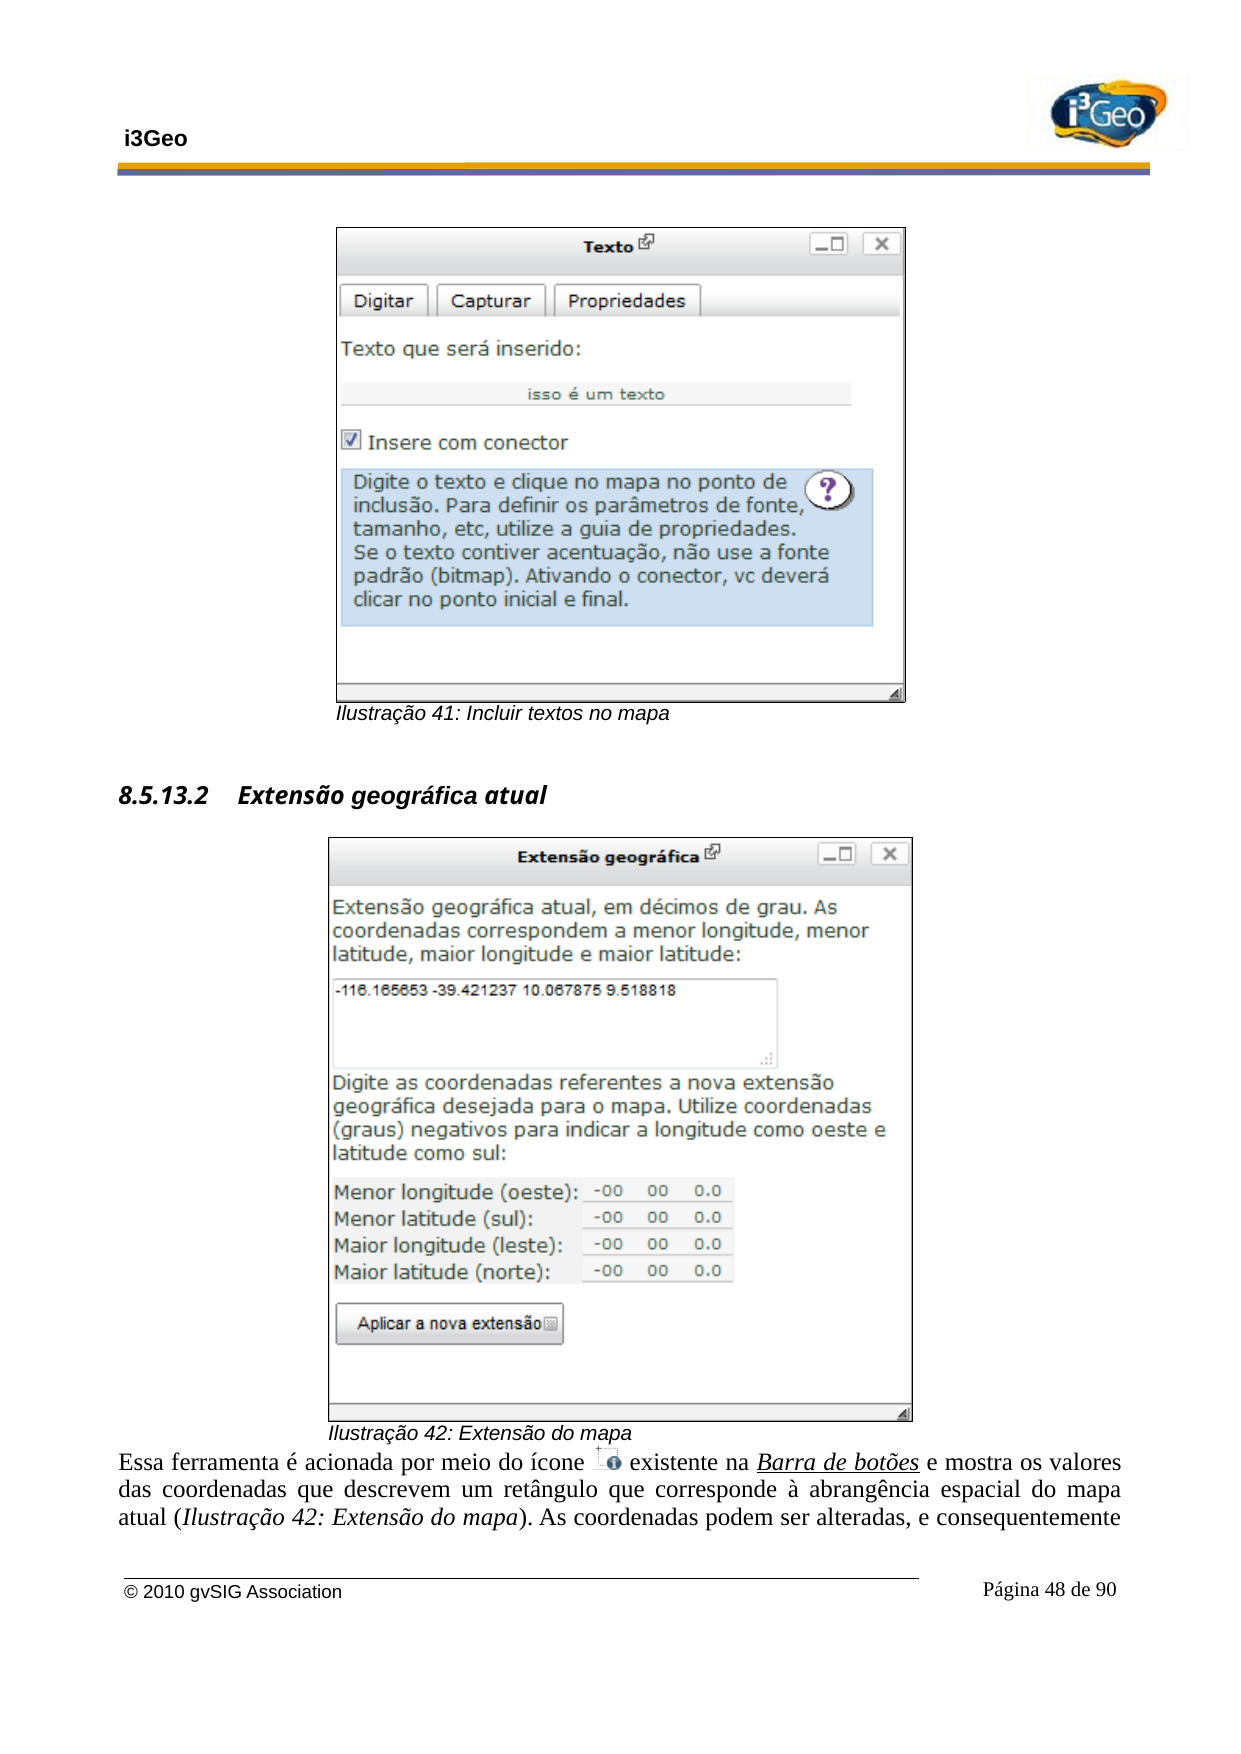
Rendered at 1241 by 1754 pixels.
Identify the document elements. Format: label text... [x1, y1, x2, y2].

picture [337, 228, 905, 702]
text Essa ferramenta é acionada por meio do ícone existente na Barra de botões e mostra os valores das coordenadas que descrevem um retângulo que corresponde à abrangência espacial do mapa atual (Ilustração 42: Extensão do mapa). As coordenadas podem ser alteradas, e consequentemente [118, 824, 1122, 1531]
picture [592, 1444, 623, 1470]
text Ilustração 42: Extensão do mapa [328, 1422, 912, 1444]
picture [329, 838, 912, 1421]
subtitle Extensão geográfica atual [118, 778, 1122, 812]
picture [1025, 74, 1191, 151]
text Ilustração 41: Incluir textos no mapa [336, 703, 904, 725]
